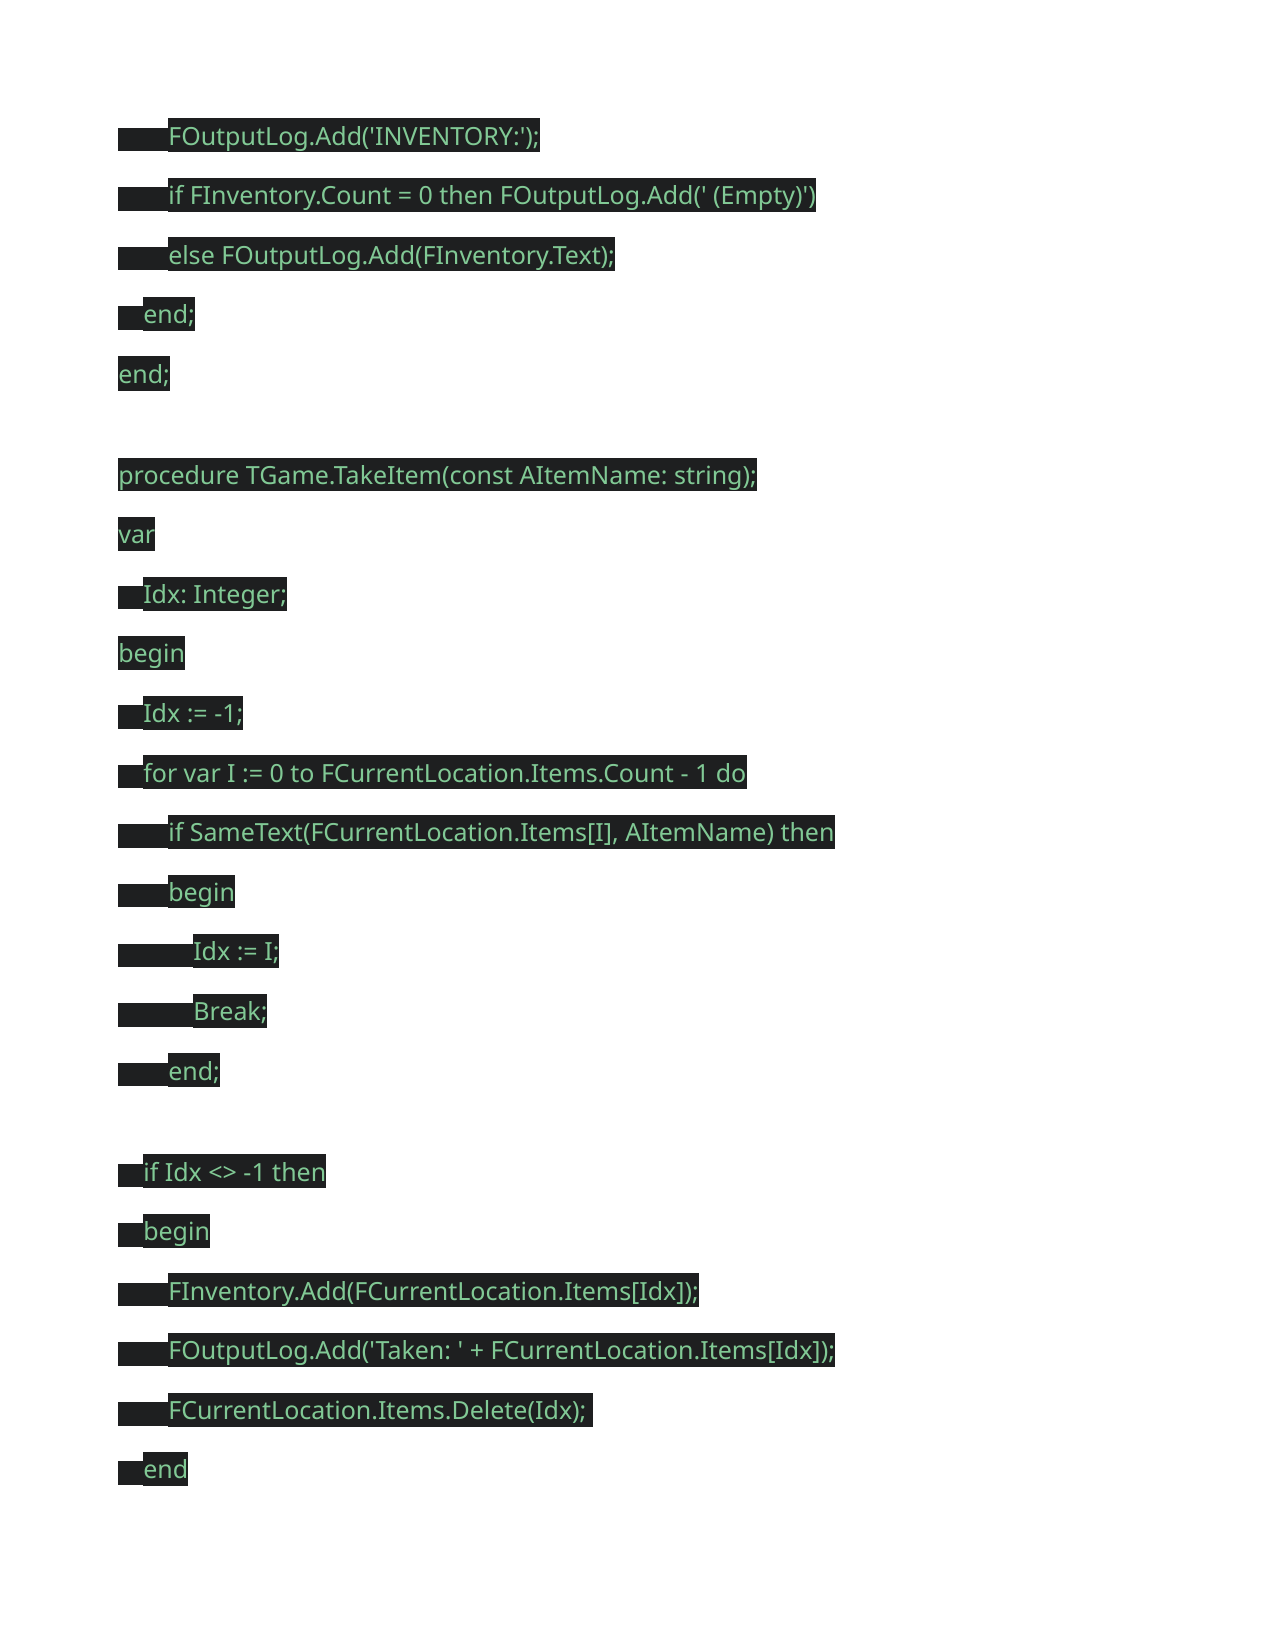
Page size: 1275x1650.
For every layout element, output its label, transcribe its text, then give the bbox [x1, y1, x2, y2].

text begin [118, 874, 1157, 908]
text var [118, 517, 1157, 551]
text Idx := I; [118, 934, 1157, 968]
text if SameText(FCurrentLocation.Items[I], AItemName) then [118, 815, 1157, 849]
text if Idx <> -1 then [118, 1154, 1157, 1188]
text Idx: Integer; [118, 577, 1157, 611]
text begin [118, 636, 1157, 670]
text FOutputLog.Add('Taken: ' + FCurrentLocation.Items[Idx]); [118, 1333, 1157, 1367]
text for var I := 0 to FCurrentLocation.Items.Count - 1 do [118, 755, 1157, 789]
text begin [118, 1214, 1157, 1248]
text procedure TGame.TakeItem(const AItemName: string); [118, 457, 1157, 491]
text end; [118, 1053, 1157, 1087]
text end [118, 1452, 1157, 1486]
text Idx := -1; [118, 696, 1157, 730]
text FCurrentLocation.Items.Delete(Idx); [118, 1392, 1157, 1427]
text if FInventory.Count = 0 then FOutputLog.Add(' (Empty)') [118, 178, 1157, 212]
text Break; [118, 994, 1157, 1028]
text end; [118, 297, 1157, 331]
text FInventory.Add(FCurrentLocation.Items[Idx]); [118, 1273, 1157, 1307]
text end; [118, 356, 1157, 391]
text FOutputLog.Add('INVENTORY:'); [118, 118, 1157, 152]
text else FOutputLog.Add(FInventory.Text); [118, 237, 1157, 271]
